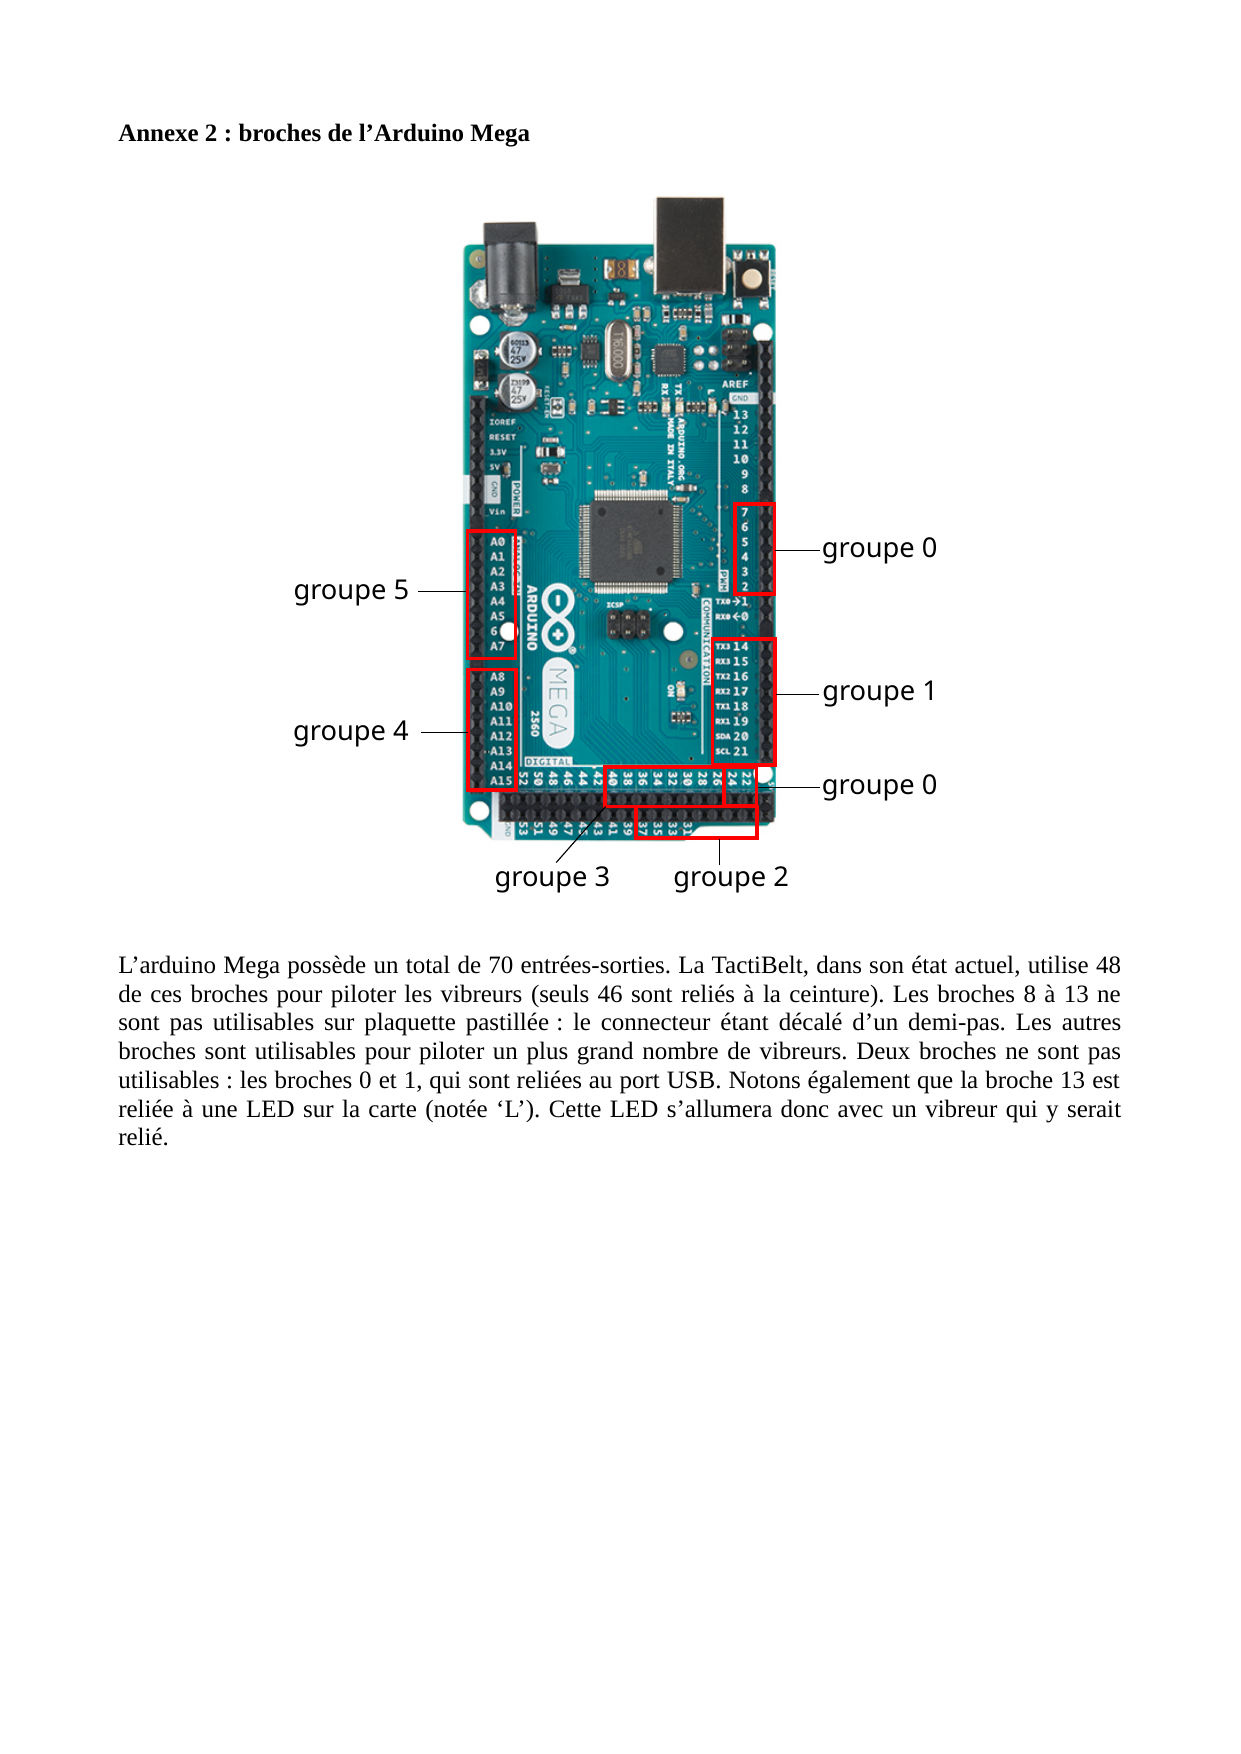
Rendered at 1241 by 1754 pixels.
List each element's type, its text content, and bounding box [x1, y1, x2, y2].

text Annexe 2 : broches de l’Arduino Mega [118, 118, 1122, 147]
text L’arduino Mega possède un total de 70 entrées-sorties. La TactiBelt, dans son état actuel, utilise 48 de ces broches pour piloter les vibreurs (seuls 46 sont reliés à la ceinture). Les broches 8 à 13 ne sont pas utilisables sur plaquette pastillée : le connecteur étant décalé d’un demi-pas. Les autres broches sont utilisables pour piloter un plus grand nombre de vibreurs. Deux broches ne sont pas utilisables : les broches 0 et 1, qui sont reliées au port USB. Notons également que la broche 13 est reliée à une LED sur la carte (notée ‘L’). Cette LED s’allumera donc avec un vibreur qui y serait relié. [118, 950, 1122, 1151]
